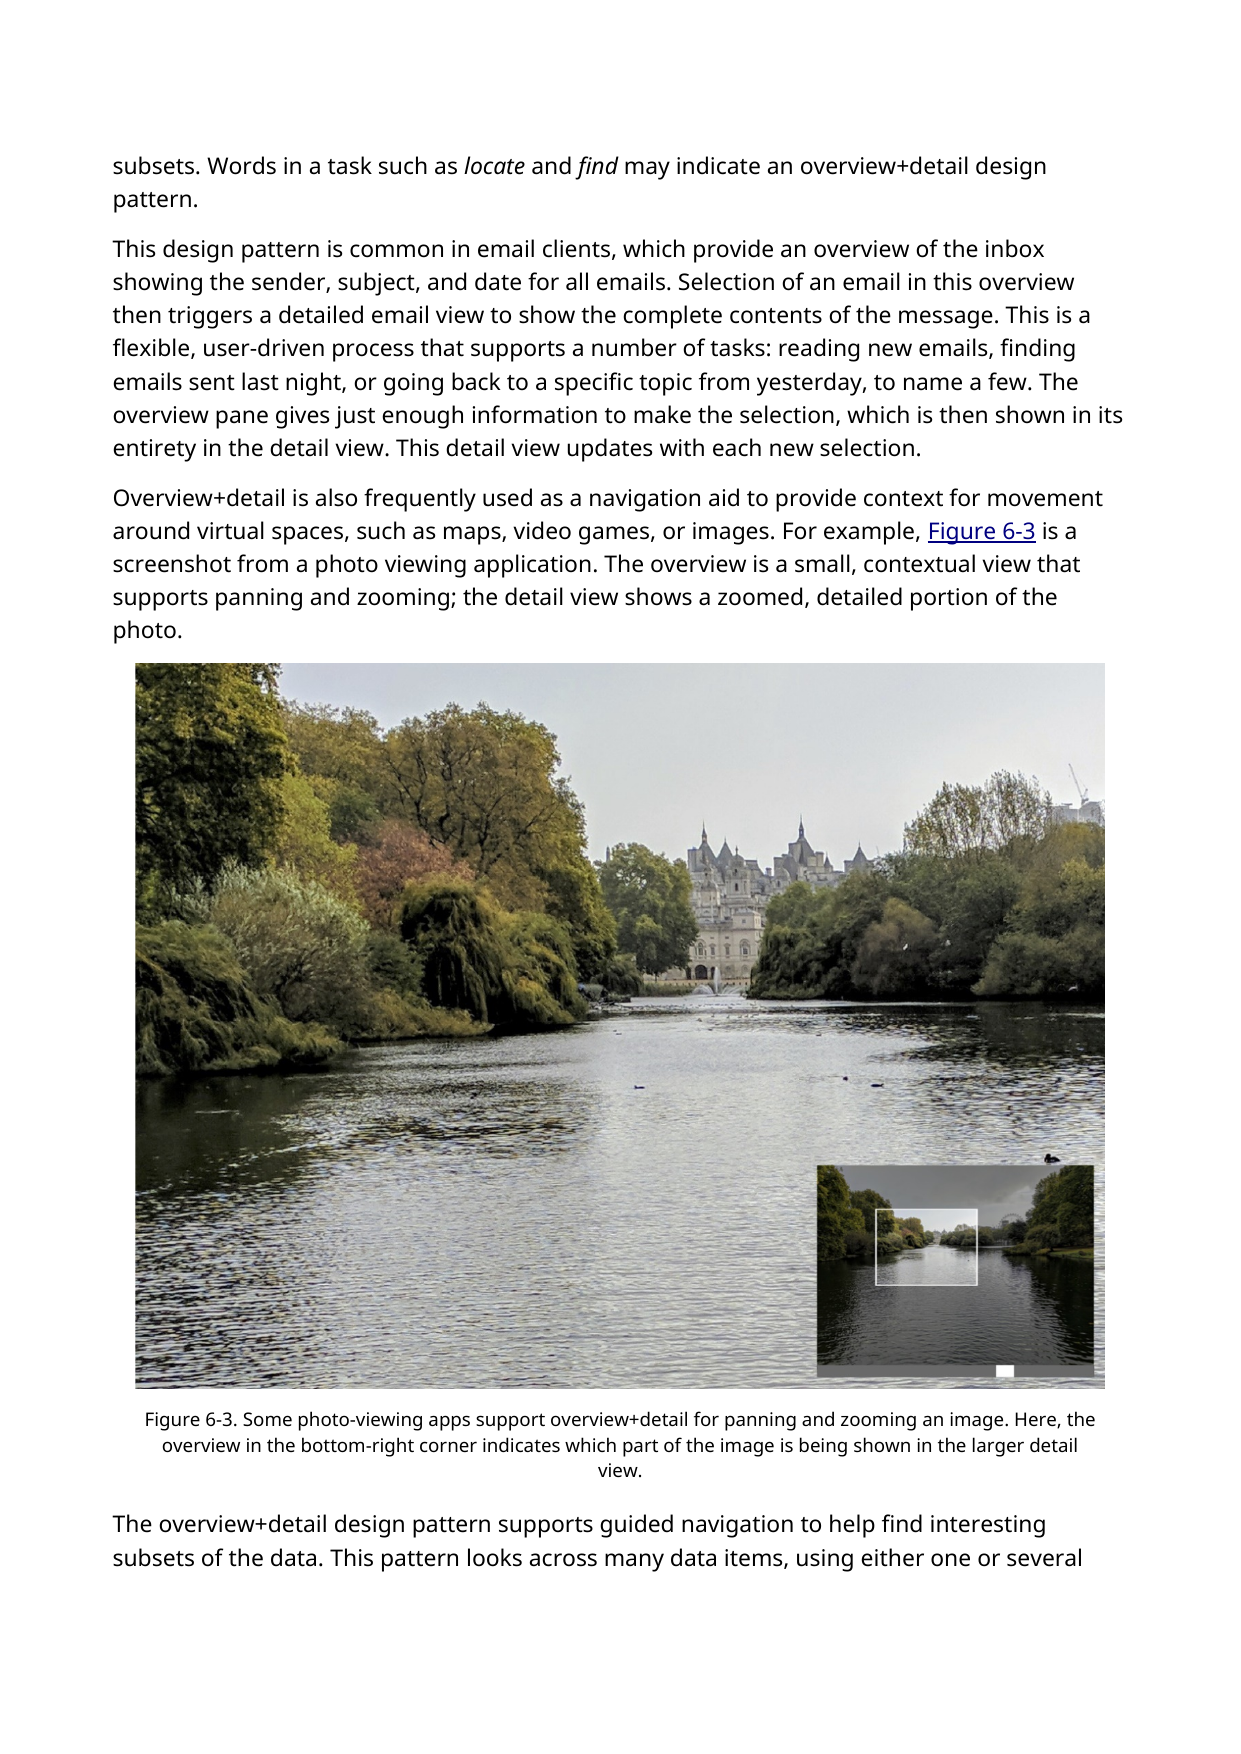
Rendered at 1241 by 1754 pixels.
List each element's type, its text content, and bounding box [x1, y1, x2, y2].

text subsets. Words in a task such as locate and find may indicate an overview+detail design pattern. [112, 150, 1128, 214]
text Overview+detail is also frequently used as a navigation aid to provide context for movement around virtual spaces, such as maps, video games, or images. For example, Figure 6-3 is a screenshot from a photo viewing application. The overview is a small, contextual view that supports panning and zooming; the detail view shows a zoomed, detailed portion of the photo. [112, 481, 1128, 645]
text The overview+detail design pattern supports guided navigation to help find interesting subsets of the data. This pattern looks across many data items, using either one or several [112, 1508, 1128, 1573]
text This design pattern is common in email clients, which provide an overview of the inbox showing the sender, subject, and date for all emails. Selection of an email in this overview then triggers a detailed email view to show the complete contents of the message. This is a flexible, user-driven process that supports a number of tasks: reading new emails, finding emails sent last night, or going back to a specific topic from yesterday, to name a few. The overview pane gives just enough information to make the selection, which is then shown in its entirety in the detail view. This detail view updates with each new selection. [112, 233, 1128, 463]
subtitle Figure 6-3. Some photo-viewing apps support overview+detail for panning and zooming an image. Here, the overview in the bottom-right corner indicates which part of the image is being shown in the larger detail view. [142, 1407, 1098, 1483]
